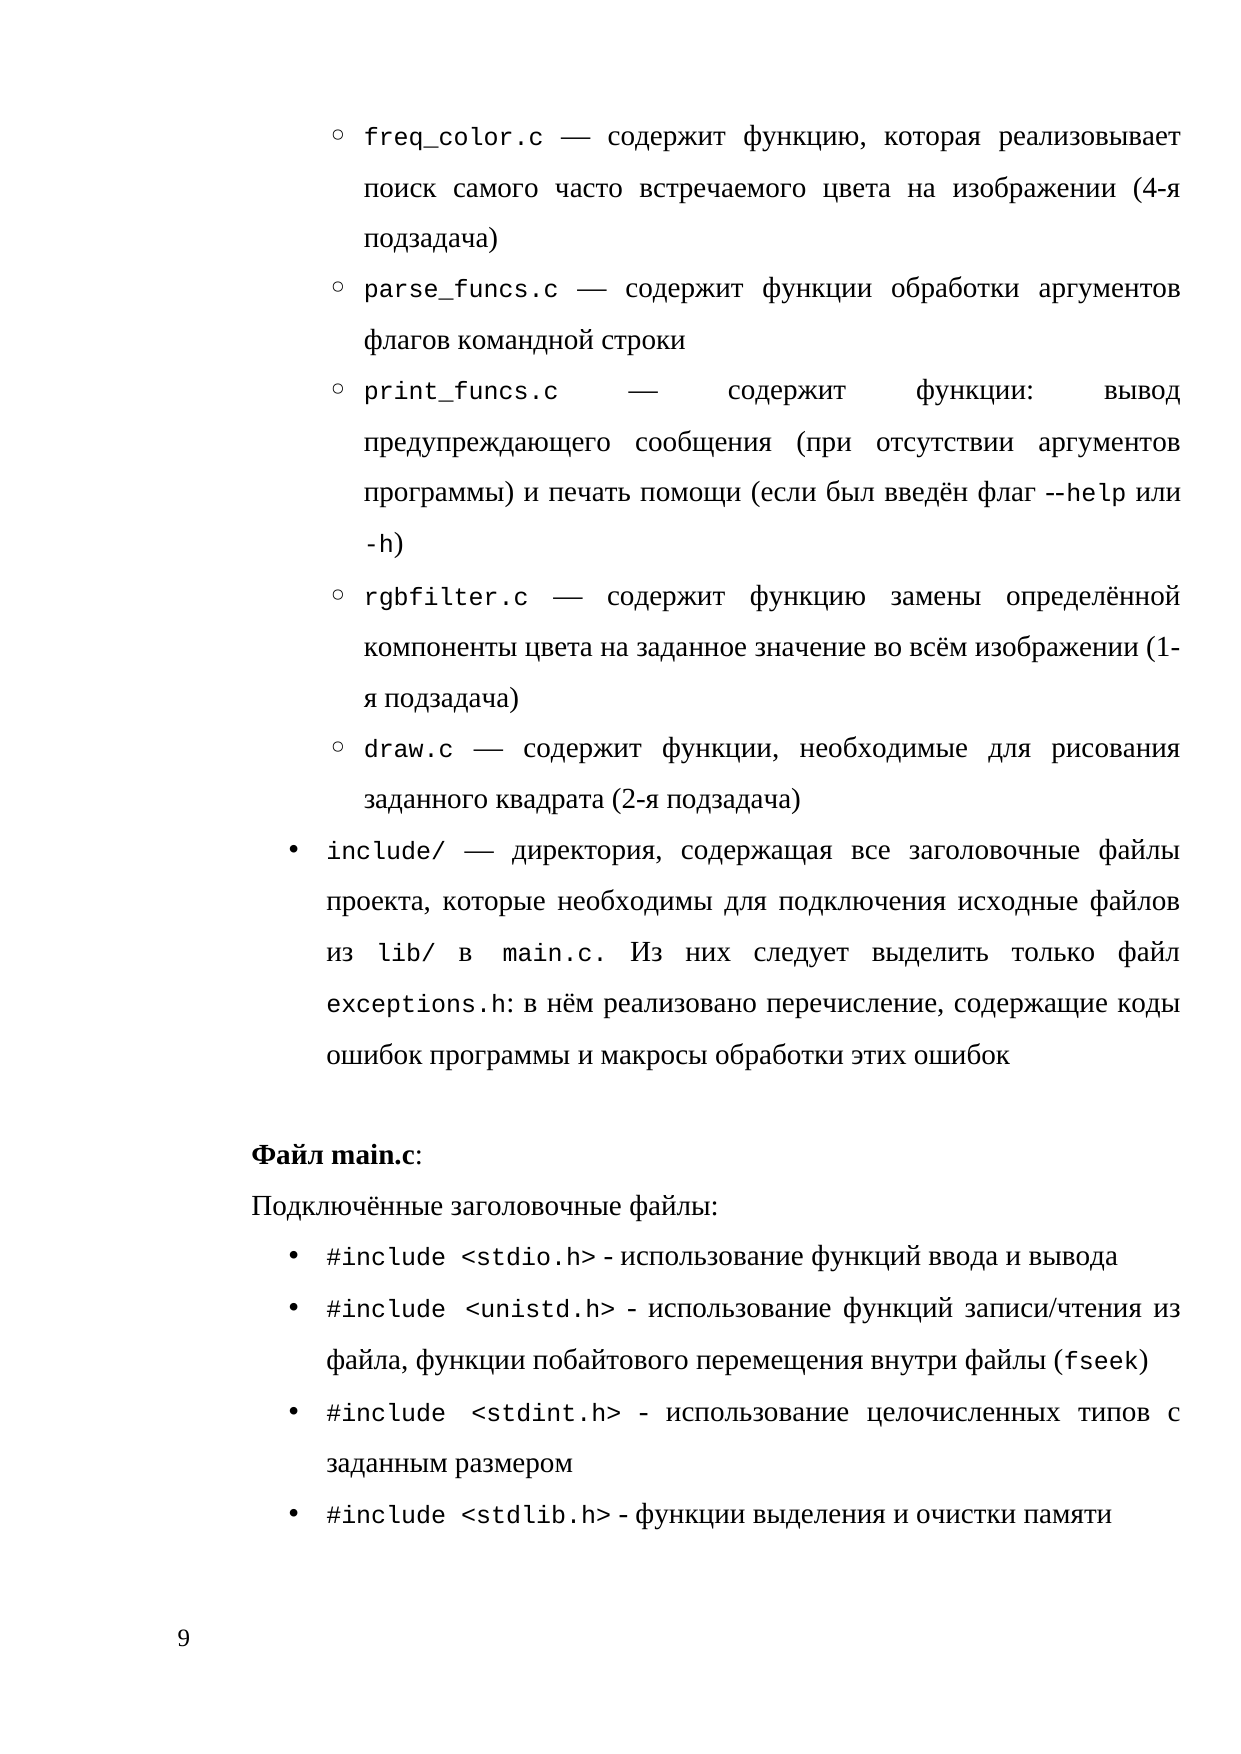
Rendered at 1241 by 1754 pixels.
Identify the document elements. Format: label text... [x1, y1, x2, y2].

list #include <stdint.h> - использование целочисленных типов с заданным размером [288, 1394, 1181, 1479]
list parse_funcs.c — содержит функции обработки аргументов флагов командной строки [326, 270, 1181, 355]
list draw.c — содержит функции, необходимые для рисования заданного квадрата (2-я подзадача) [326, 730, 1181, 815]
list print_funcs.с — содержит функции: вывод предупреждающего сообщения (при отсутствии аргументов программы) и печать помощи (если был введён флаг --help или -h) [326, 372, 1181, 560]
list #include <stdio.h> - использование функций ввода и вывода [288, 1238, 1181, 1273]
list #include <unistd.h> - использование функций записи/чтения из файла, функции побайтового перемещения внутри файлы (fseek) [288, 1290, 1181, 1377]
text Файл main.c: [177, 1137, 1181, 1171]
list rgbfilter.c — содержит функцию замены определённой компоненты цвета на заданное значение во всём изображении (1-я подзадача) [326, 578, 1181, 713]
list freq_color.c — содержит функцию, которая реализовывает поиск самого часто встречаемого цвета на изображении (4-я подзадача) [326, 118, 1181, 253]
list #include <stdlib.h> - функции выделения и очистки памяти [288, 1496, 1181, 1531]
list include/ — директория, содержащая все заголовочные файлы проекта, которые необходимы для подключения исходные файлов из lib/ в main.c. Из них следует выделить только файл exceptions.h: в нём реализовано перечисление, содержащие коды ошибок программы и макросы обработки этих ошибок [288, 832, 1181, 1070]
text Подключённые заголовочные файлы: [177, 1188, 1181, 1221]
